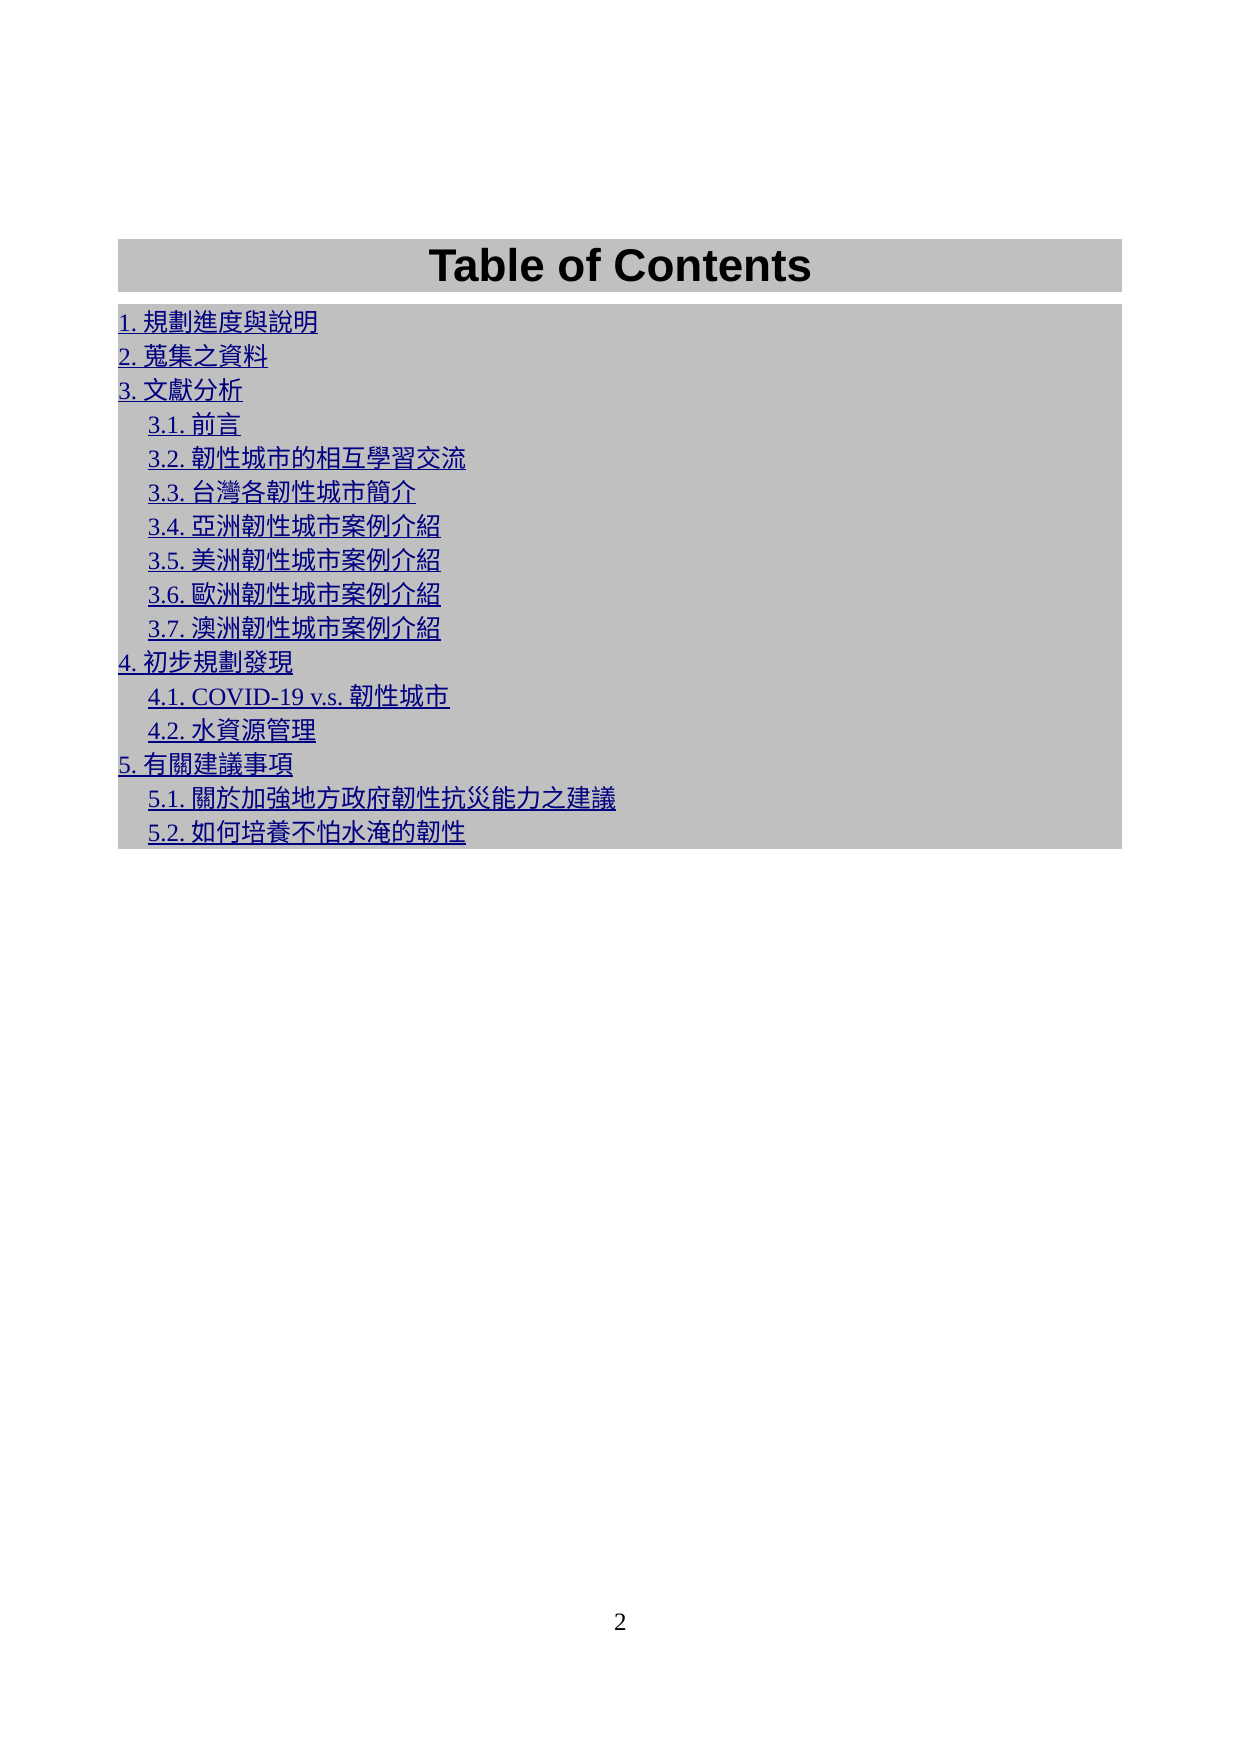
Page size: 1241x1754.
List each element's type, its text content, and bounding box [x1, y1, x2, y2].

text 3.7. 澳洲韌性城市案例介紹 [148, 611, 1122, 645]
text 4. 初步規劃發現 [118, 645, 1122, 679]
text 4.2. 水資源管理 [148, 713, 1122, 747]
text 5.1. 關於加強地方政府韌性抗災能力之建議 [148, 781, 1122, 815]
text 3.1. 前言 [148, 406, 1122, 440]
text 1. 規劃進度與說明 [118, 304, 1122, 338]
text 5.2. 如何培養不怕水淹的韌性 [148, 815, 1122, 849]
text 2. 蒐集之資料 [118, 338, 1122, 372]
text 3. 文獻分析 [118, 372, 1122, 406]
text 5. 有關建議事項 [118, 747, 1122, 781]
text 3.5. 美洲韌性城市案例介紹 [148, 543, 1122, 577]
text 4.1. COVID-19 v.s. 韌性城市 [148, 679, 1122, 713]
text 3.6. 歐洲韌性城市案例介紹 [148, 577, 1122, 611]
text 3.3. 台灣各韌性城市簡介 [148, 474, 1122, 508]
subtitle Table of Contents [118, 239, 1122, 292]
text 3.2. 韌性城市的相互學習交流 [148, 440, 1122, 474]
text 3.4. 亞洲韌性城市案例介紹 [148, 508, 1122, 543]
